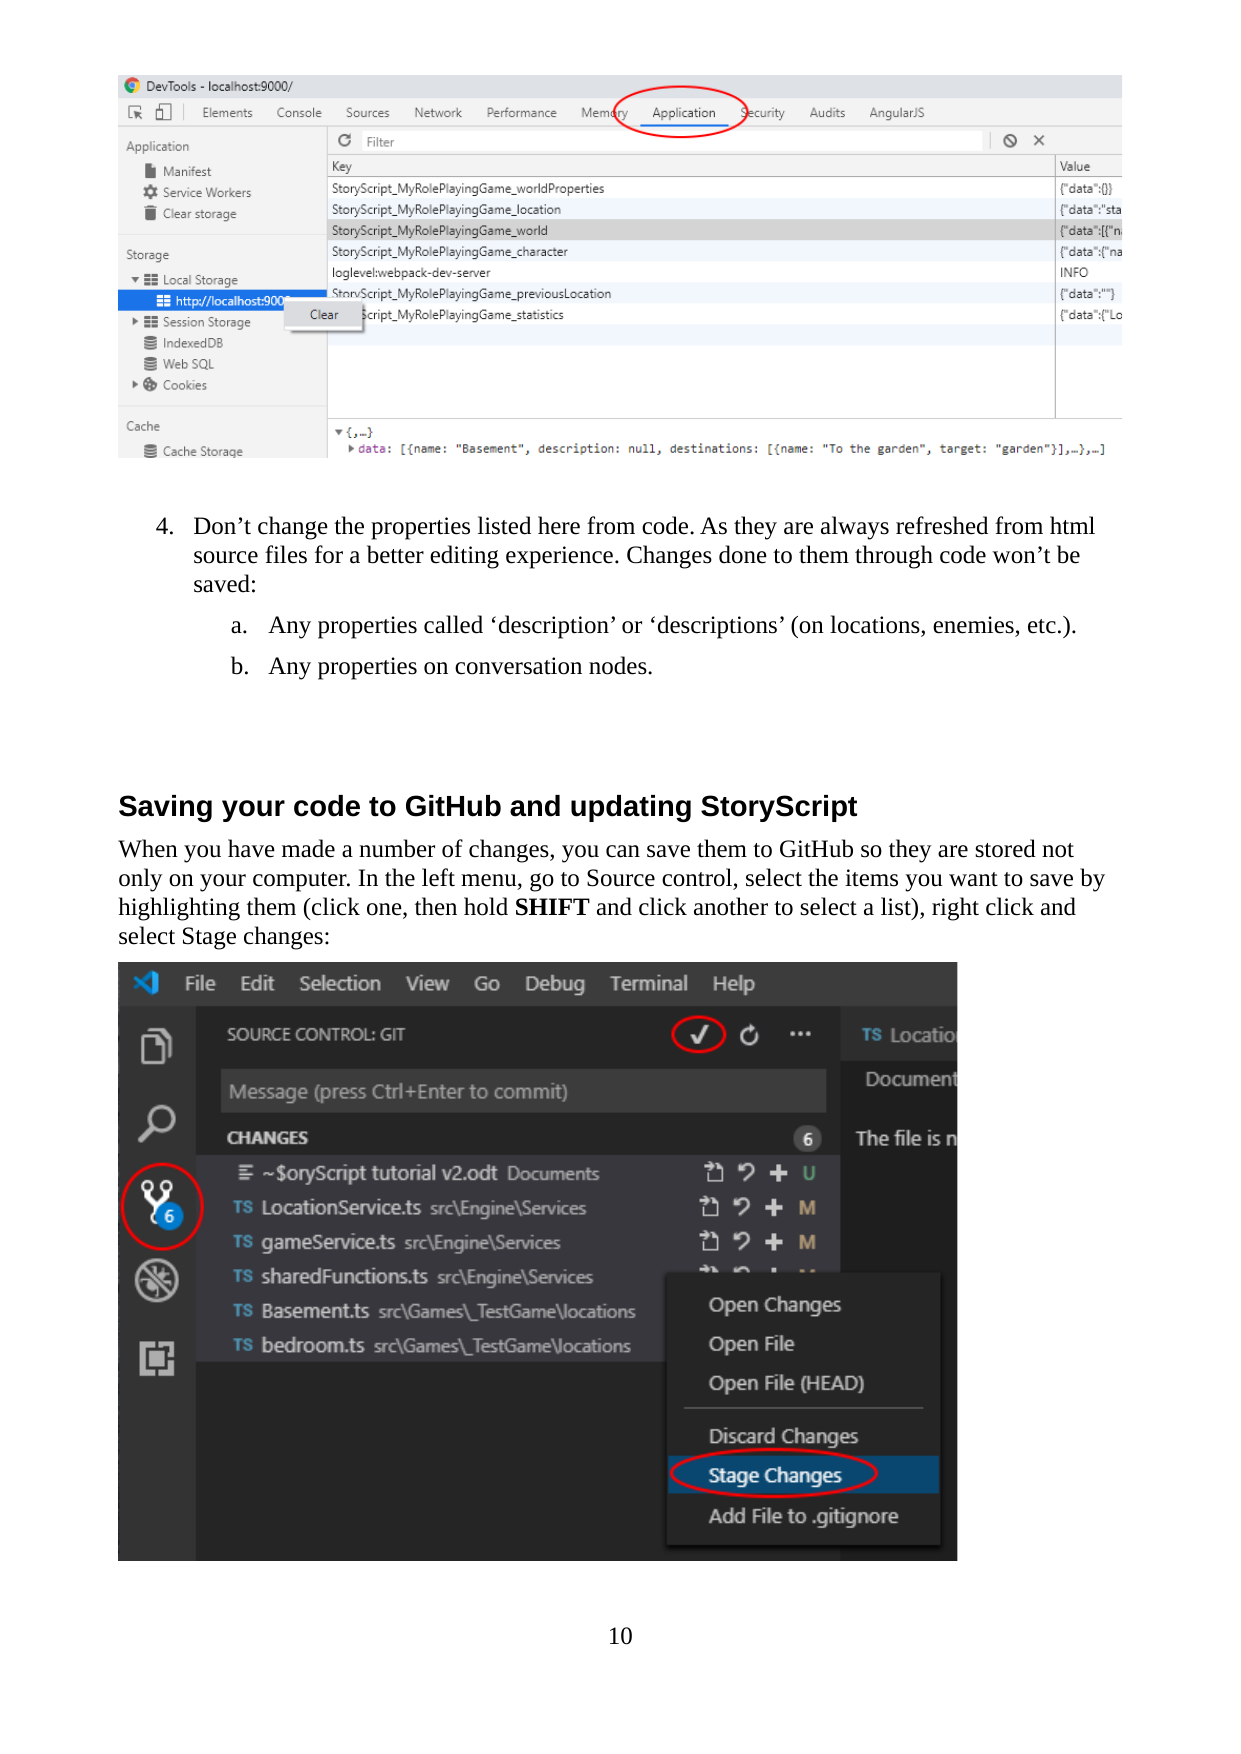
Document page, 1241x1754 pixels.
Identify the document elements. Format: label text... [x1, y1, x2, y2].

list Any properties called ‘description’ or ‘descriptions’ (on locations, enemies, etc.). [231, 610, 1122, 639]
subtitle Saving your code to GitHub and updating StoryScript [118, 788, 1122, 822]
text When you have made a number of changes, you can save them to GitHub so they are stored not only on your computer. In the left menu, go to Source control, select the items you want to save by highlighting them (click one, then hold SHIFT and click another to select a list), right click and select Stage changes: [118, 834, 1122, 949]
list Don’t change the properties listed here from code. As they are always refreshed from html source files for a better editing experience. Changes done to them through code won’t be saved: [156, 511, 1122, 597]
list Any properties on conversation nodes. [231, 651, 1122, 680]
